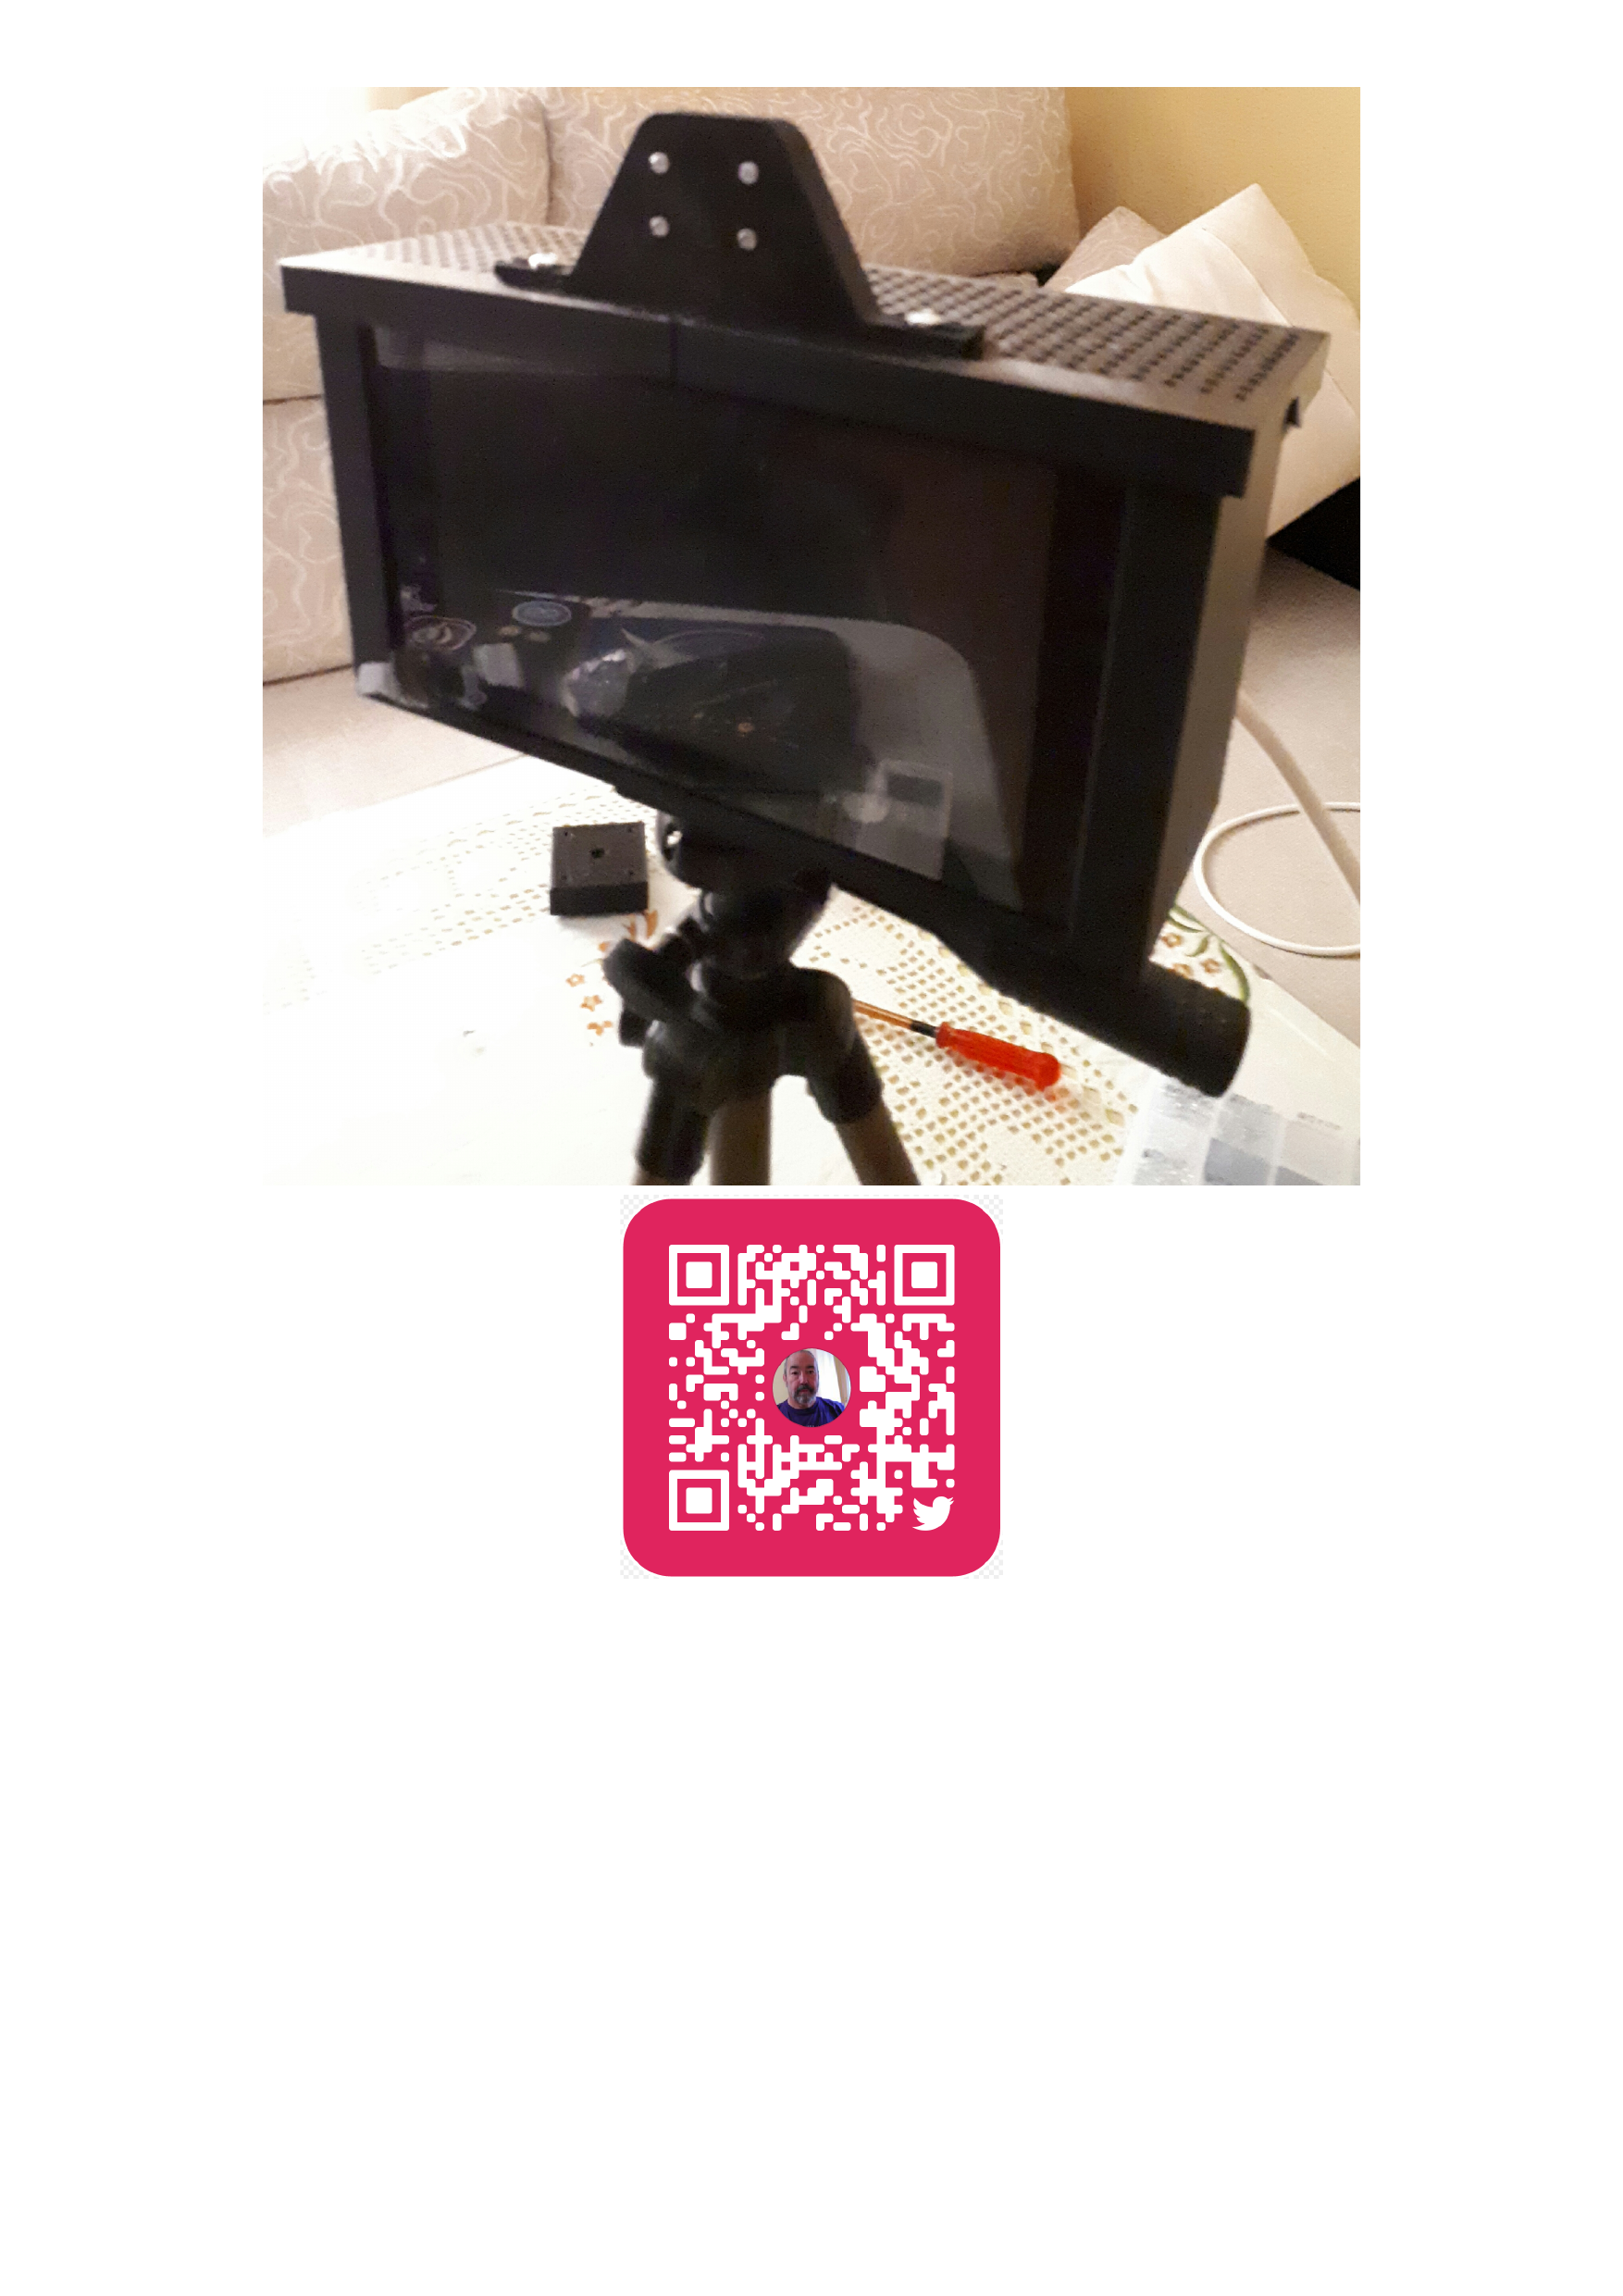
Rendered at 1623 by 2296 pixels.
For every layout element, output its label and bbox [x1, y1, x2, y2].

table_cell [109, 1190, 1514, 1583]
picture [620, 1195, 1003, 1579]
table_cell [109, 82, 1514, 1190]
picture [262, 87, 1360, 1185]
